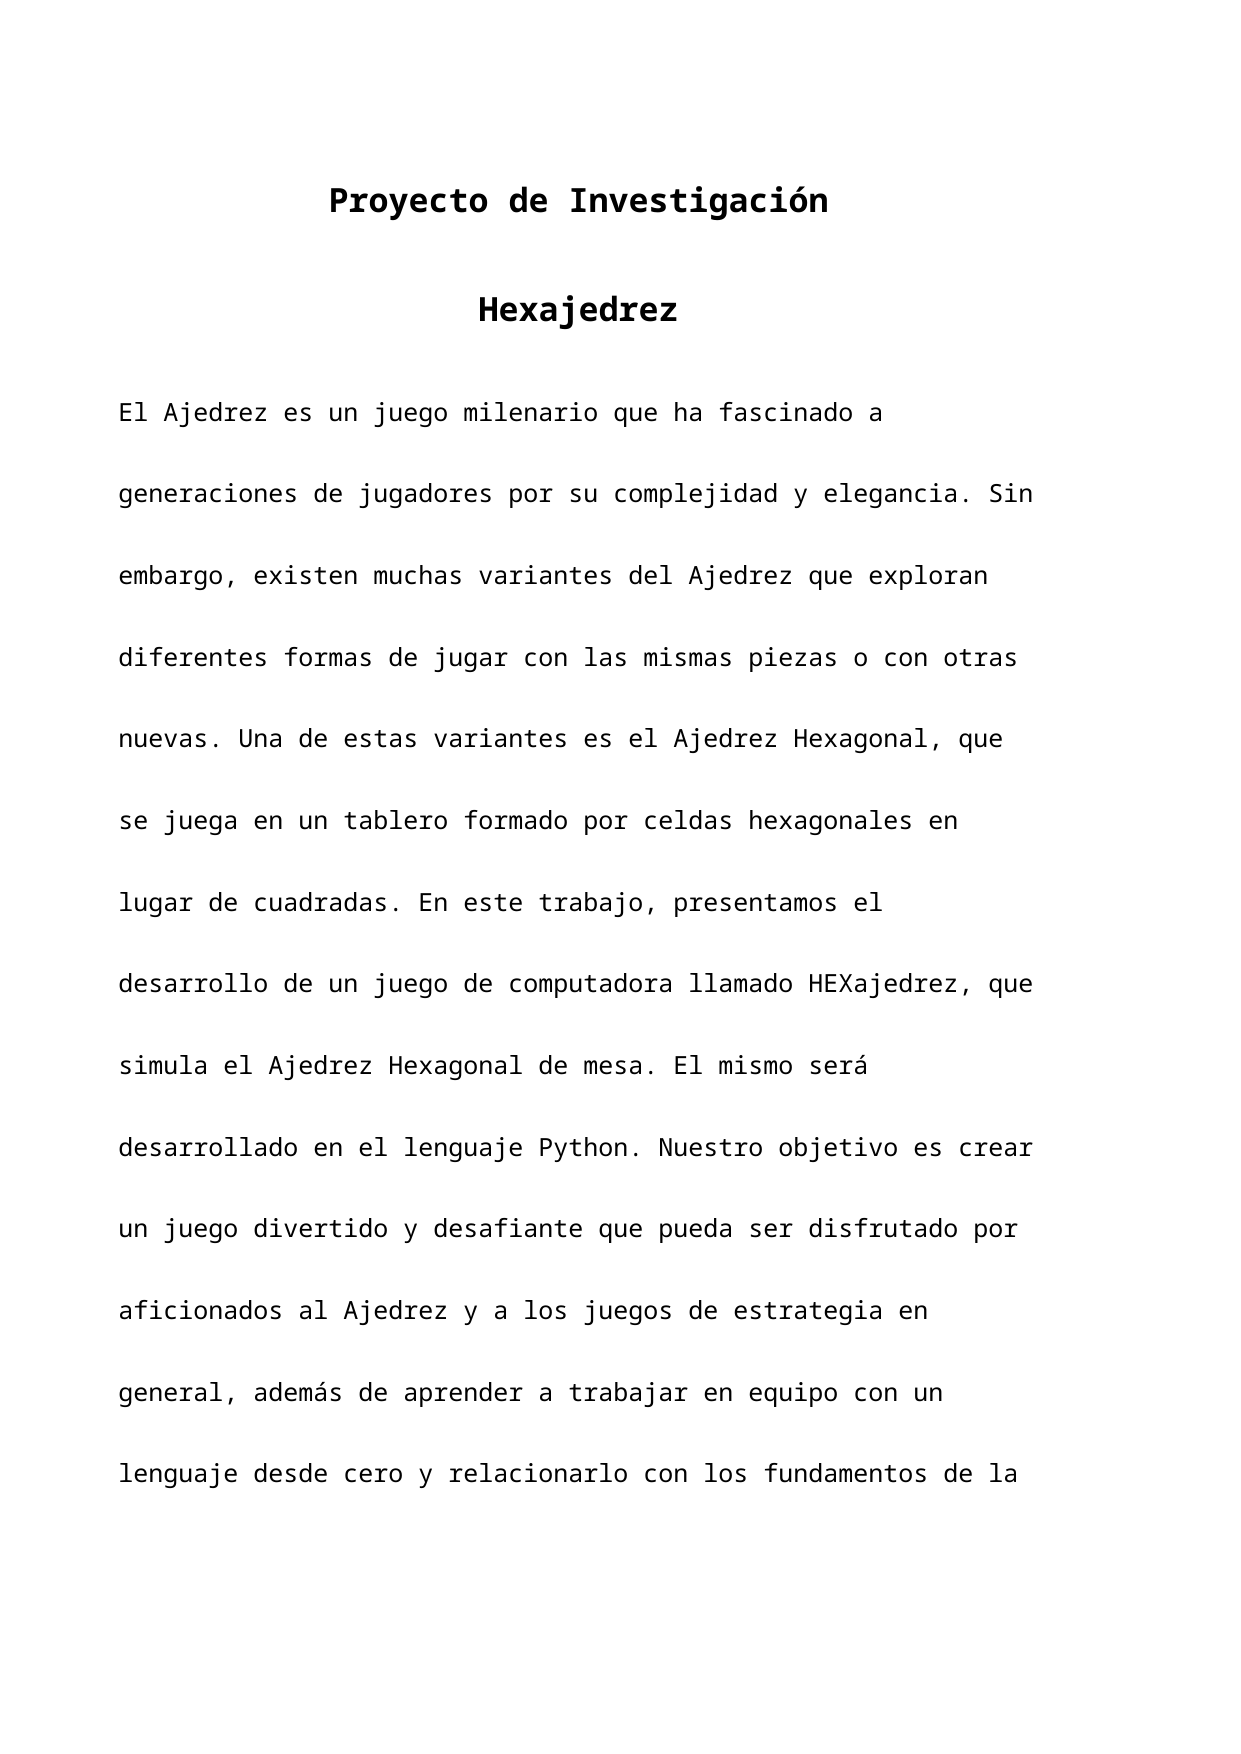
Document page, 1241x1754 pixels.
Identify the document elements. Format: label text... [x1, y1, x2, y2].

text El Ajedrez es un juego milenario que ha fascinado a generaciones de jugadores por su complejidad y elegancia. Sin embargo, existen muchas variantes del Ajedrez que exploran diferentes formas de jugar con las mismas piezas o con otras nuevas. Una de estas variantes es el Ajedrez Hexagonal, que se juega en un tablero formado por celdas hexagonales en lugar de cuadradas. En este trabajo, presentamos el desarrollo de un juego de computadora llamado HEXajedrez, que simula el Ajedrez Hexagonal de mesa. El mismo será desarrollado en el lenguaje Python. Nuestro objetivo es crear un juego divertido y desafiante que pueda ser disfrutado por aficionados al Ajedrez y a los juegos de estrategia en general, además de aprender a trabajar en equipo con un lenguaje desde cero y relacionarlo con los fundamentos de la [118, 394, 1038, 1490]
title Proyecto de Investigación Hexajedrez [118, 176, 1038, 331]
